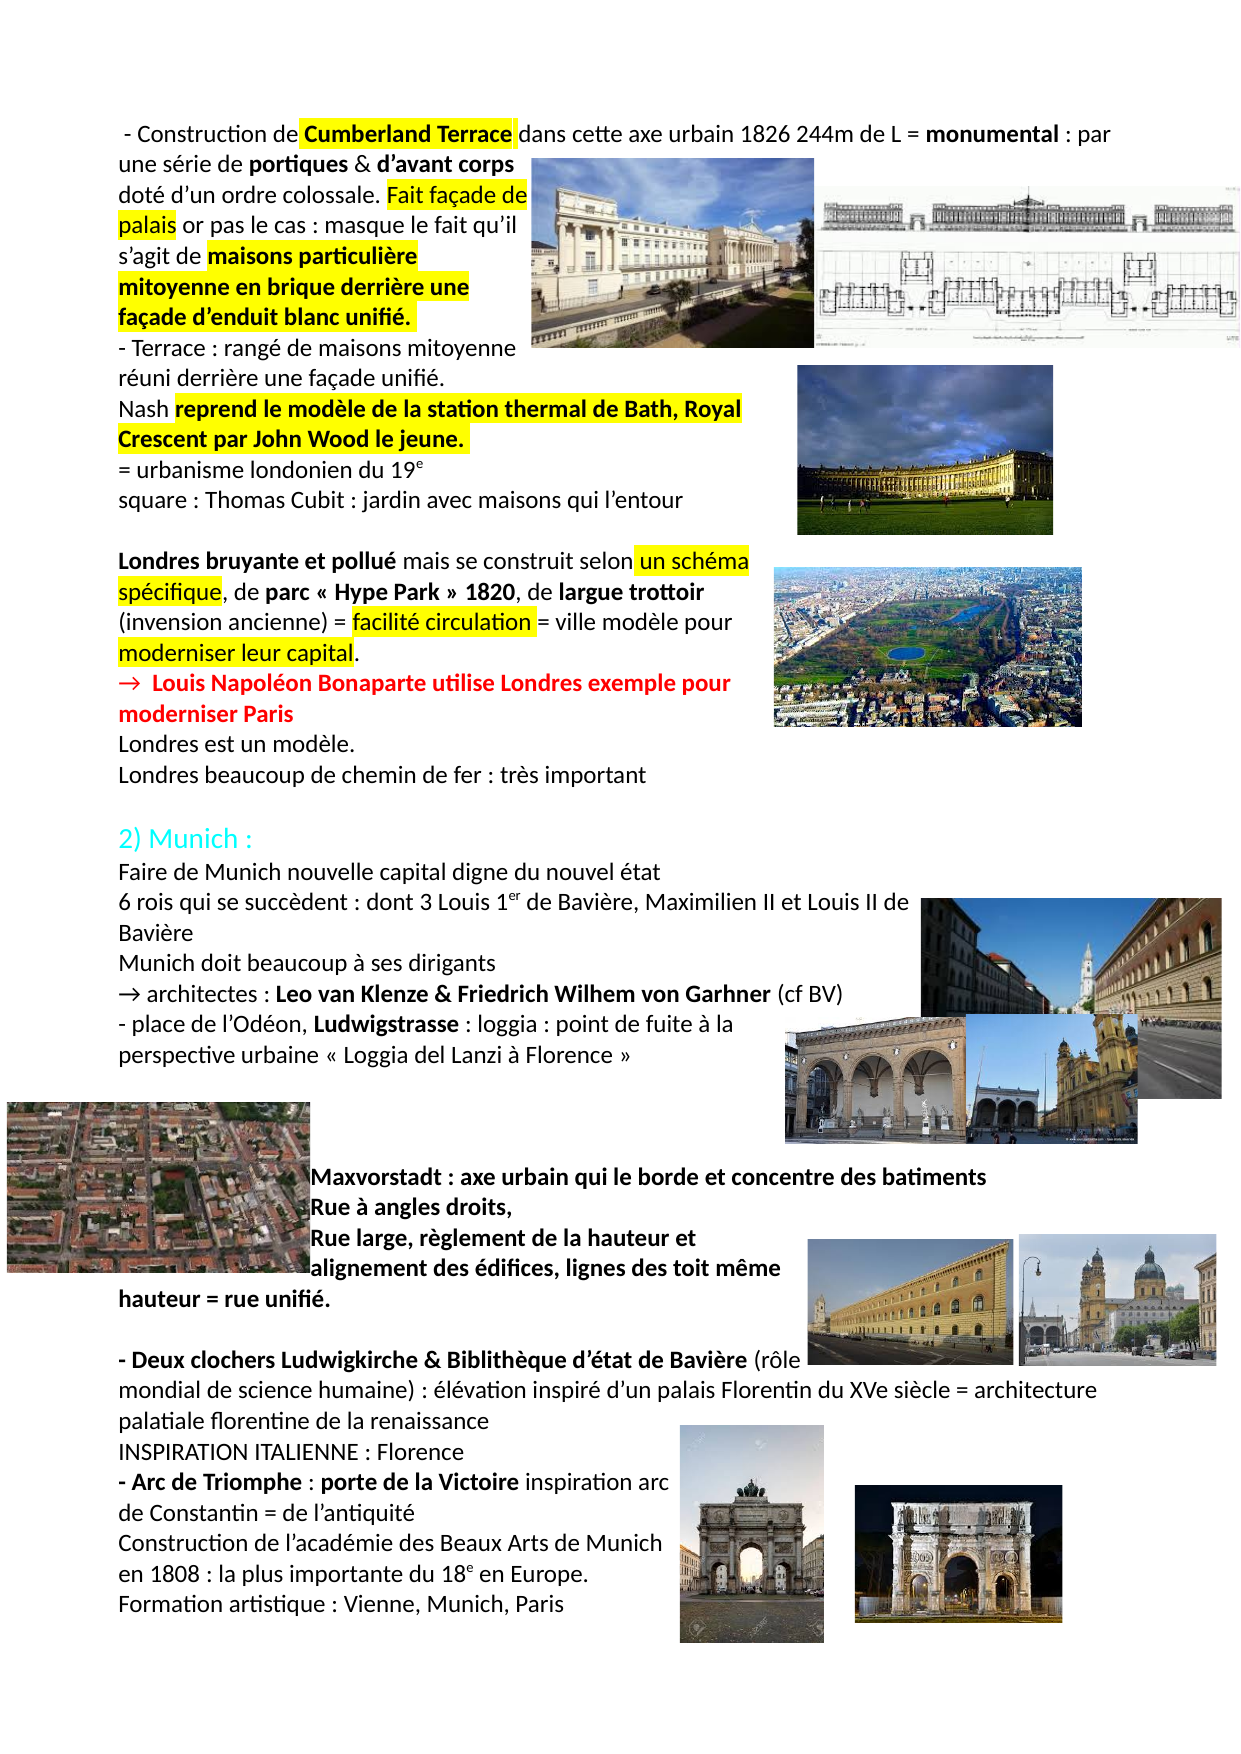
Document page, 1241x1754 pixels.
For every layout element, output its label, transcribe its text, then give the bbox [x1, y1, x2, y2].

text - Deux clochers Ludwigkirche & Biblithèque d’état de Bavière (rôle mondial de science humaine) : élévation inspiré d’un palais Florentin du XVe siècle = architecture palatiale florentine de la renaissance [118, 1344, 1122, 1436]
text Londres est un modèle. [118, 728, 1122, 759]
text - Terrace : rangé de maisons mitoyenne réuni derrière une façade unifié. [118, 332, 1122, 393]
text Londres bruyante et pollué mais se construit selon un schéma spécifique, de parc « Hype Park » 1820, de largue trottoir (invension ancienne) = facilité circulation = ville modèle pour moderniser leur capital. [118, 545, 1122, 667]
picture [854, 1485, 1063, 1623]
text 2) Munich : [118, 820, 1122, 856]
picture [531, 158, 1241, 348]
picture [797, 365, 1054, 535]
text [1054, 393, 1122, 454]
picture [6, 1102, 311, 1273]
text [824, 1466, 1122, 1527]
picture [807, 1239, 1014, 1365]
text - place de l’Odéon, Ludwigstrasse : loggia : point de fuite à la perspective urbaine « Loggia del Lanzi à Florence » [118, 1008, 920, 1069]
text [824, 1588, 854, 1619]
picture [785, 898, 1222, 1144]
text [1054, 484, 1122, 515]
text → Louis Napoléon Bonaparte utilise Londres exemple pour moderniser Paris [118, 667, 1122, 728]
picture [679, 1425, 824, 1643]
picture [773, 567, 1082, 727]
text Construction de l’académie des Beaux Arts de Munich en 1808 : la plus importante du 18e en Europe. [118, 1527, 679, 1588]
text Maxvorstadt : axe urbain qui le borde et concentre des batiments [311, 1161, 1122, 1191]
text → architectes : Leo van Klenze & Friedrich Wilhem von Garhner (cf BV) [118, 978, 920, 1008]
text [1063, 1588, 1122, 1619]
text Faire de Munich nouvelle capital digne du nouvel état [118, 856, 1122, 886]
text Nash reprend le modèle de la station thermal de Bath, Royal Crescent par John Wood le jeune. [118, 393, 797, 454]
text [1054, 454, 1122, 484]
text Formation artistique : Vienne, Munich, Paris [118, 1588, 679, 1619]
text square : Thomas Cubit : jardin avec maisons qui l’entour [118, 484, 797, 515]
picture [1018, 1234, 1217, 1366]
text Rue large, règlement de la hauteur et alignement des édifices, lignes des toit même hauteur = rue unifié. [118, 1222, 1122, 1313]
text = urbanisme londonien du 19e [118, 454, 797, 484]
text - Construction de Cumberland Terrace dans cette axe urbain 1826 244m de L = monumental : par une série de portiques & d’avant corps doté d’un ordre colossale. Fait façade de palais or pas le cas : masque le fait qu’il s’agit de maisons particulière mitoyenne en brique derrière une façade d’enduit blanc unifié. [118, 118, 1122, 332]
text Munich doit beaucoup à ses dirigants [118, 947, 920, 978]
text 6 rois qui se succèdent : dont 3 Louis 1er de Bavière, Maximilien II et Louis II de Bavière [118, 886, 1122, 947]
text Rue à angles droits, [311, 1191, 1122, 1222]
text Londres beaucoup de chemin de fer : très important [118, 759, 1122, 789]
text INSPIRATION ITALIENNE : Florence [118, 1436, 679, 1466]
text [824, 1436, 1122, 1466]
text [1063, 1527, 1122, 1588]
text - Arc de Triomphe : porte de la Victoire inspiration arc de Constantin = de l’antiquité [118, 1466, 679, 1527]
